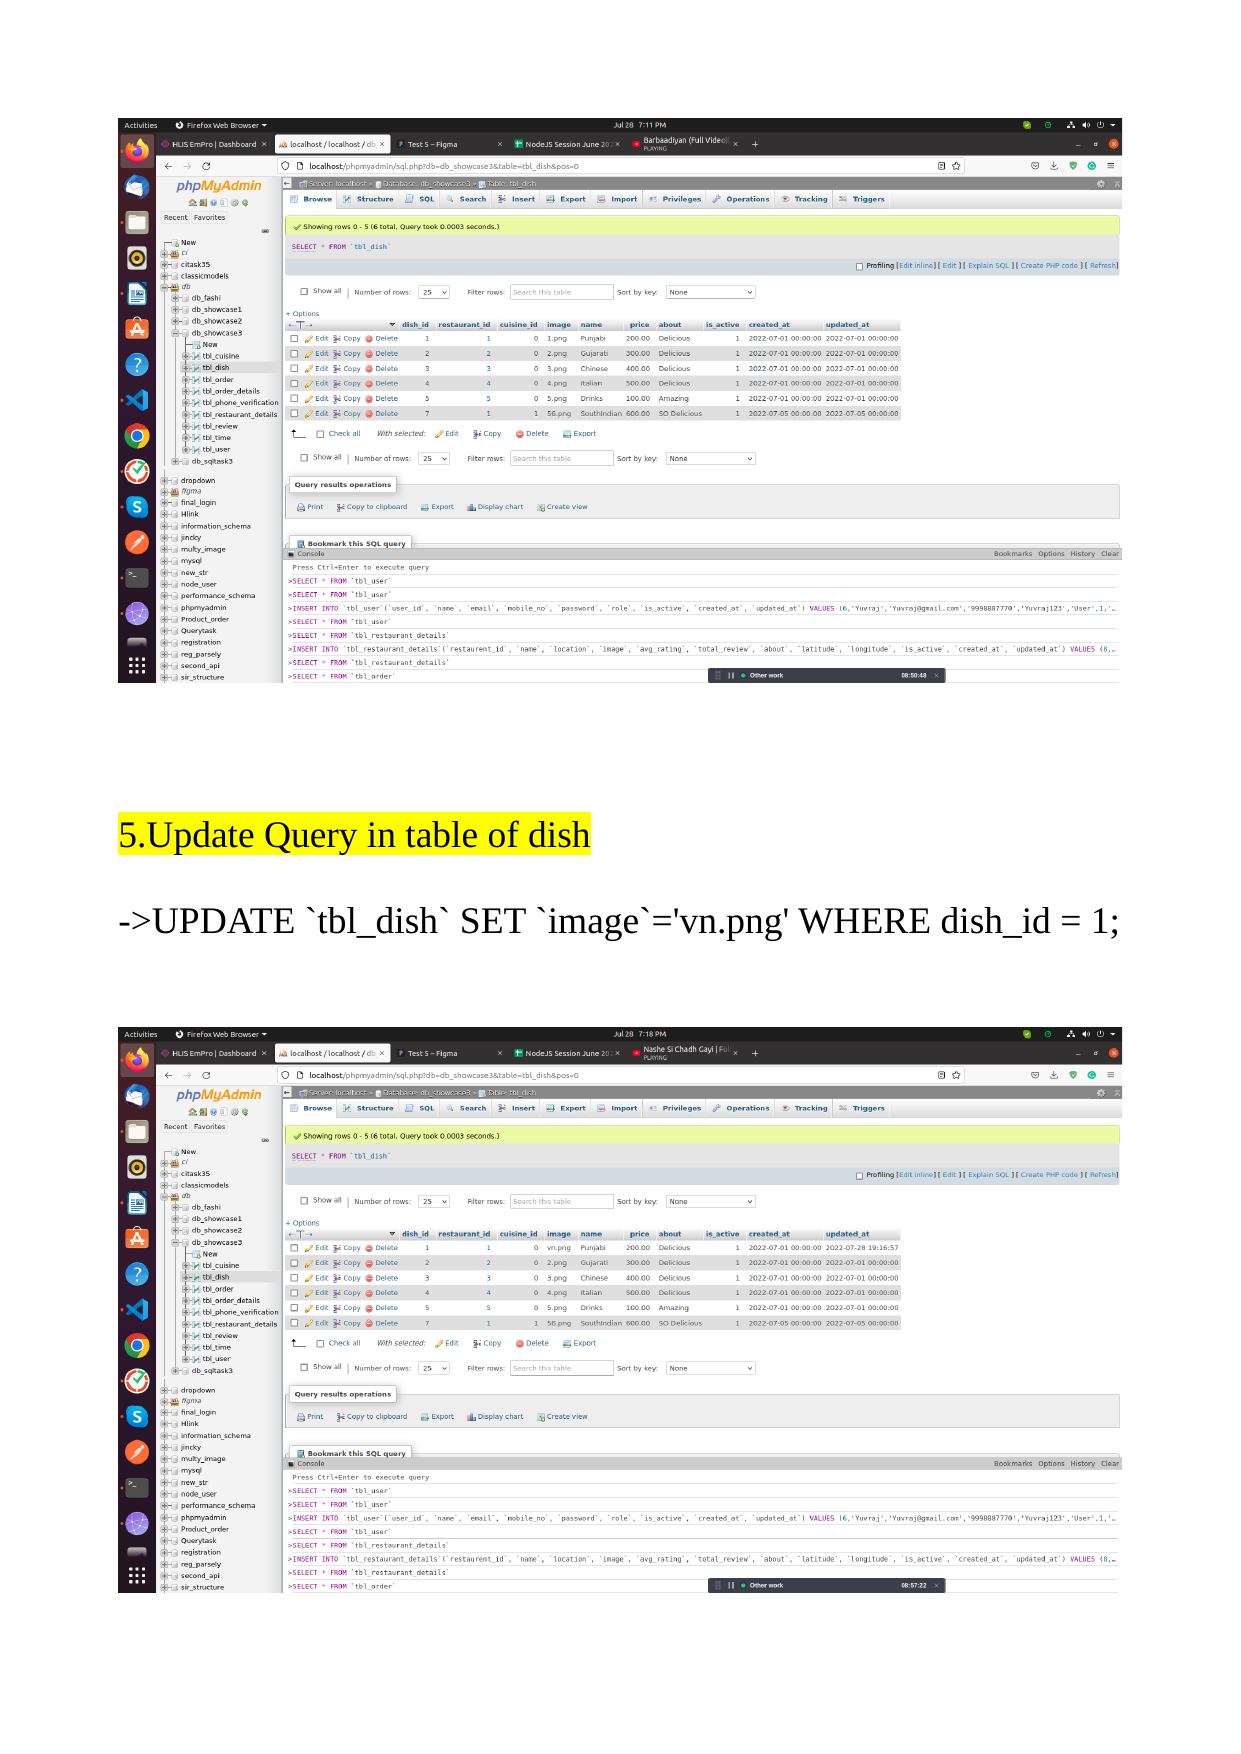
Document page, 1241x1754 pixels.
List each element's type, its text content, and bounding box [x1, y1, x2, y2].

text 5.Update Query in table of dish [118, 812, 1122, 855]
text ->UPDATE `tbl_dish` SET `image`='vn.png' WHERE dish_id = 1; [118, 898, 1122, 942]
picture [118, 1027, 1123, 1593]
picture [118, 118, 1123, 683]
